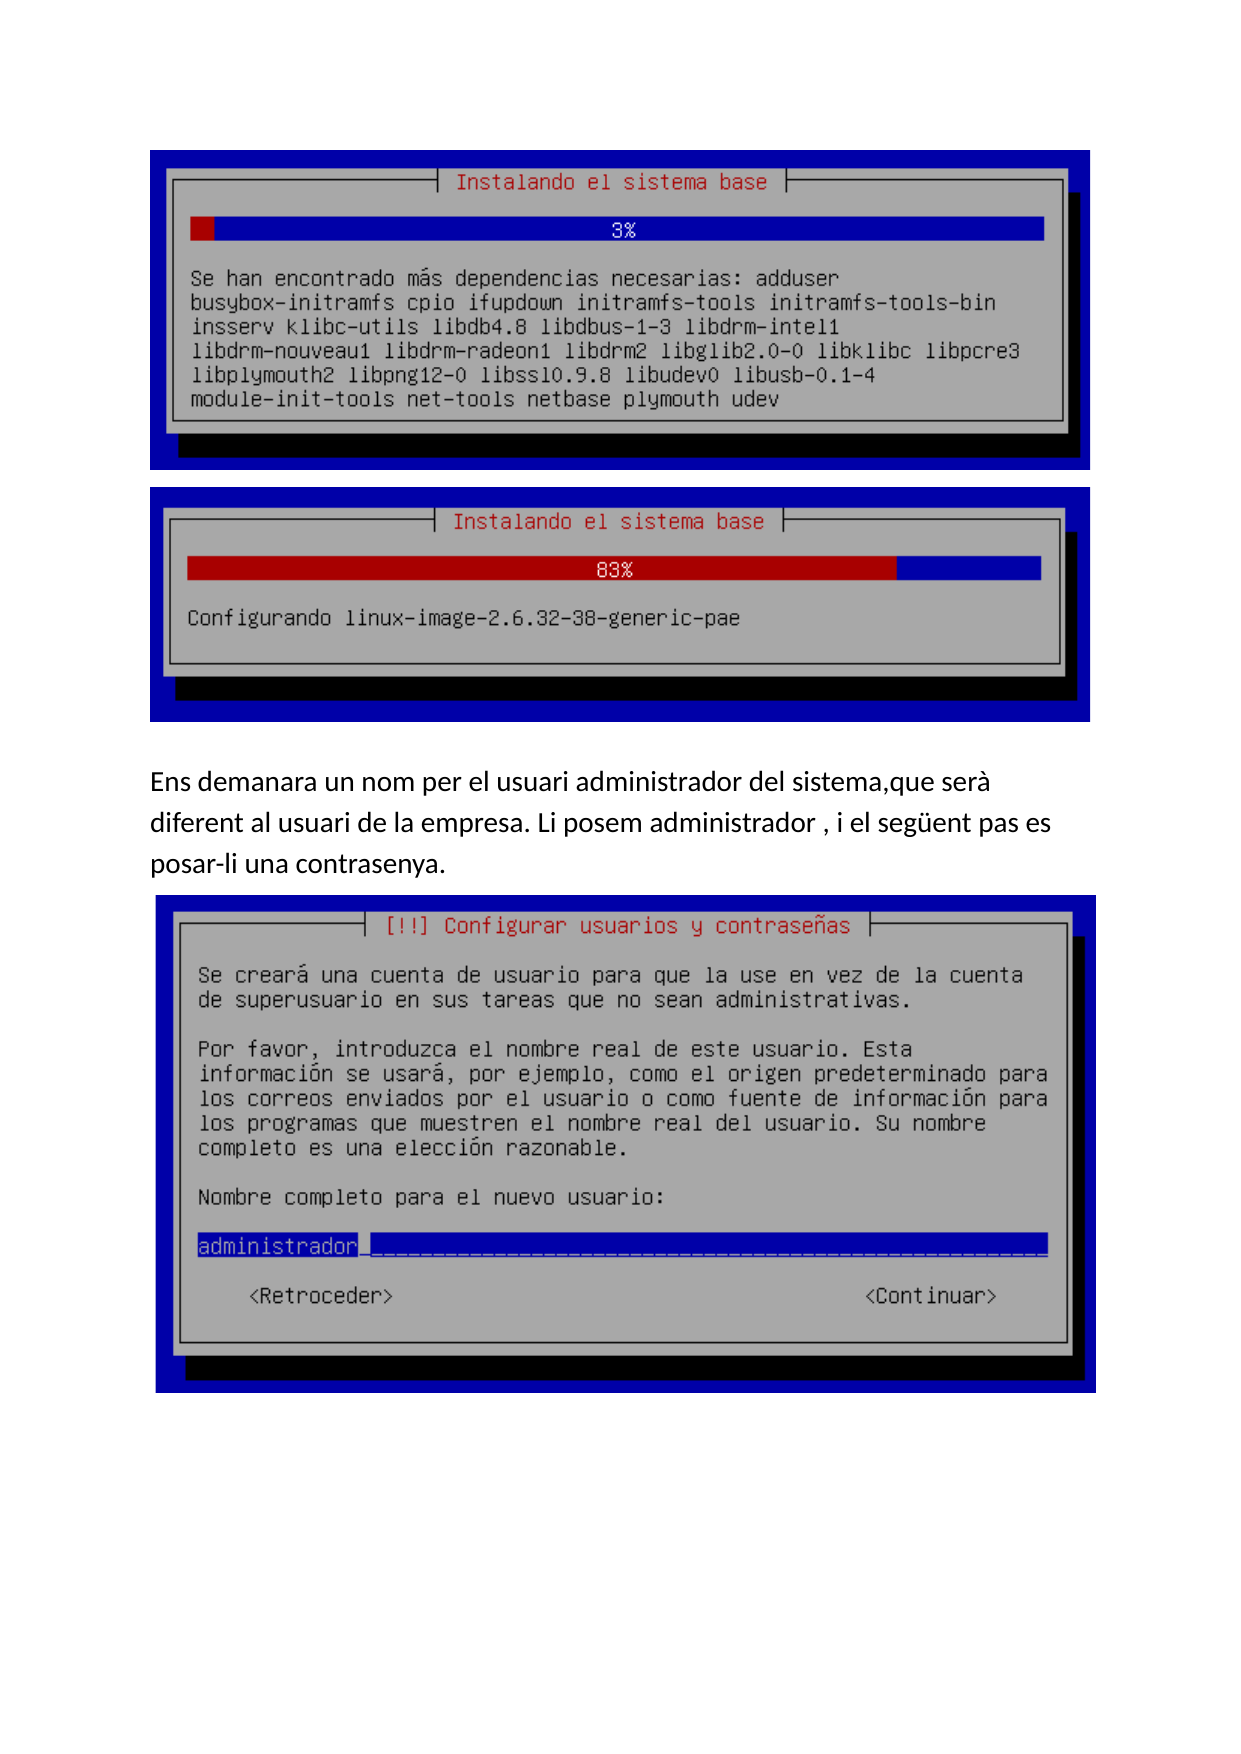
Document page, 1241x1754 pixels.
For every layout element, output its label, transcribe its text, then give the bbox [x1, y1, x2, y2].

picture [155, 895, 1096, 1393]
picture [150, 487, 1091, 722]
text Ens demanara un nom per el usuari administrador del sistema,que serà diferent al usuari de la empresa. Li posem administrador , i el següent pas es posar-li una contrasenya. [150, 763, 1090, 880]
picture [150, 150, 1091, 470]
